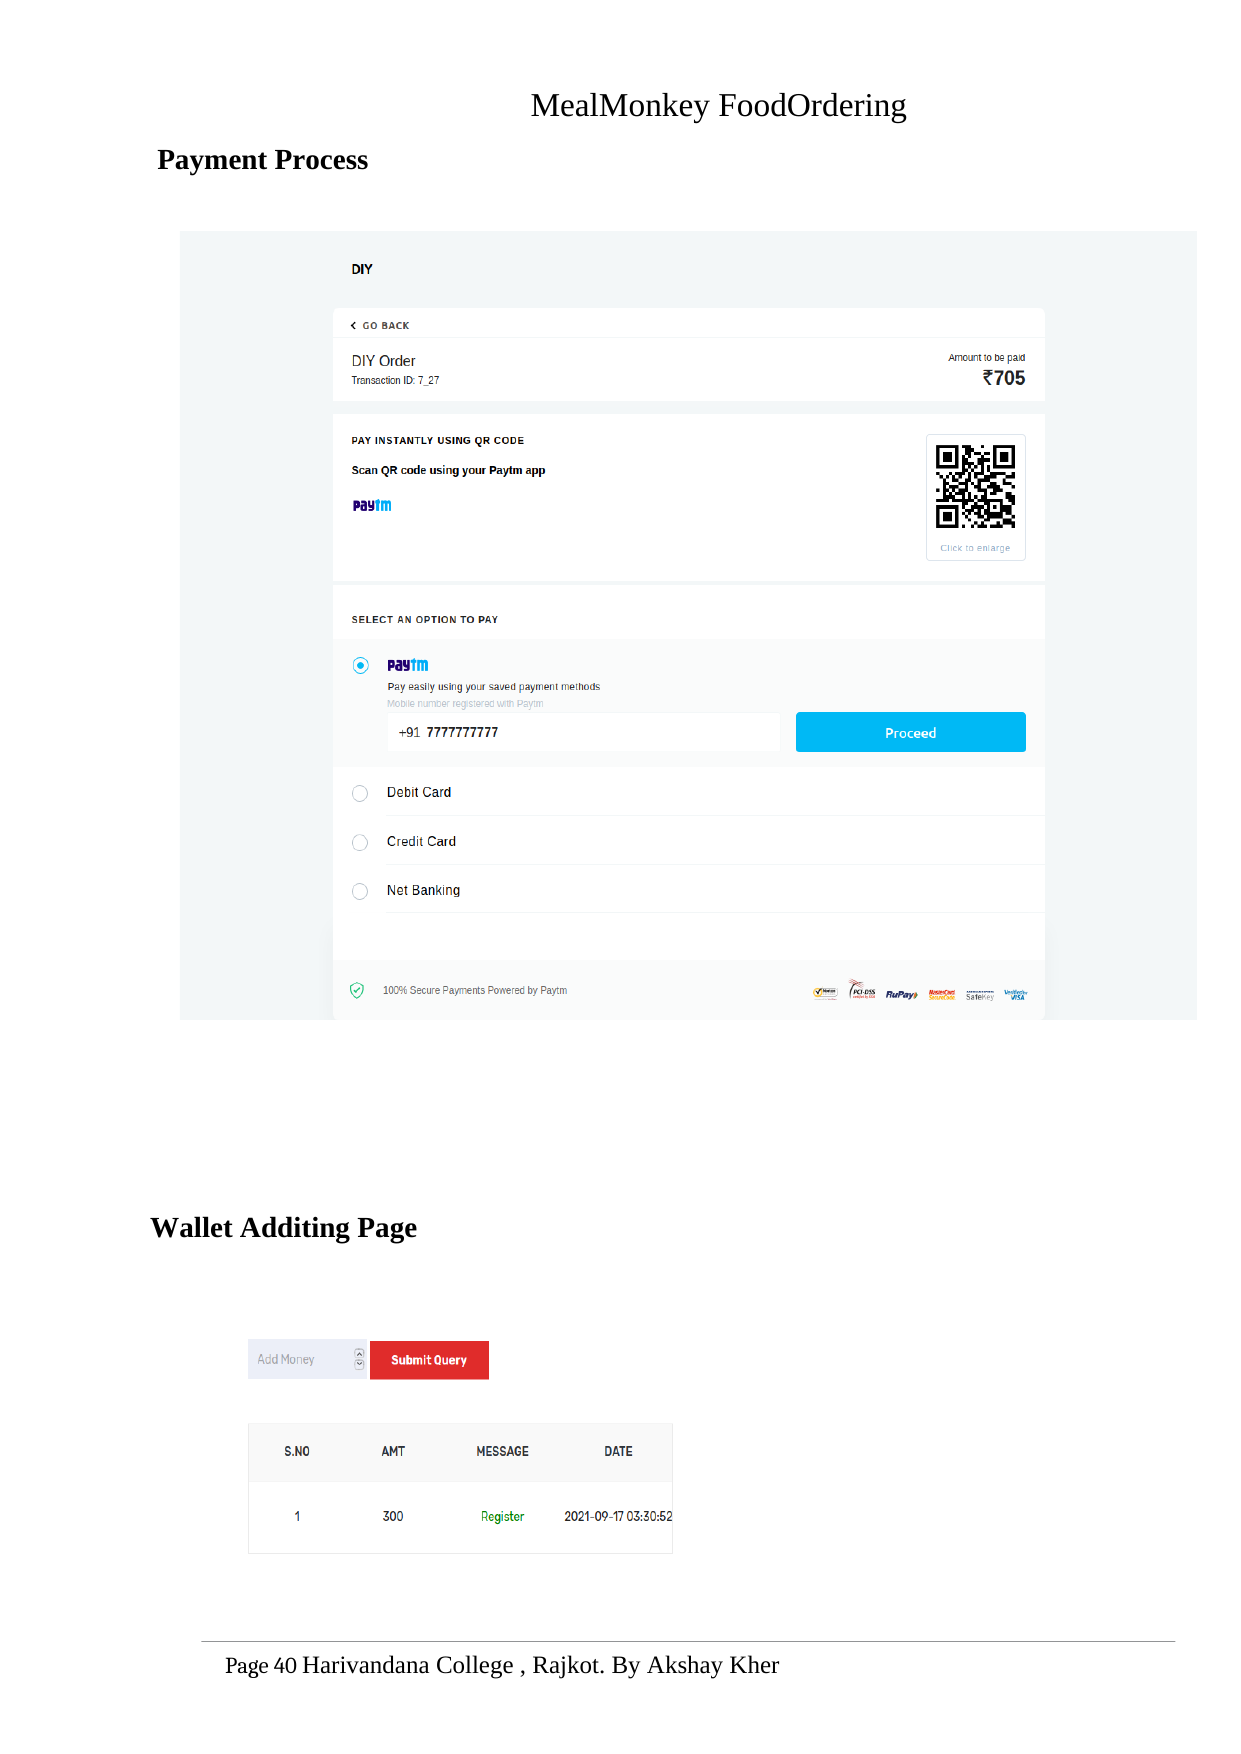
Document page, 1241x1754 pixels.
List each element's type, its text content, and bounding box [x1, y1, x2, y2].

picture [179, 231, 1197, 1020]
picture [201, 1299, 1176, 1642]
text Payment Process [150, 142, 1227, 176]
text Wallet Additing Page [150, 1210, 1227, 1244]
